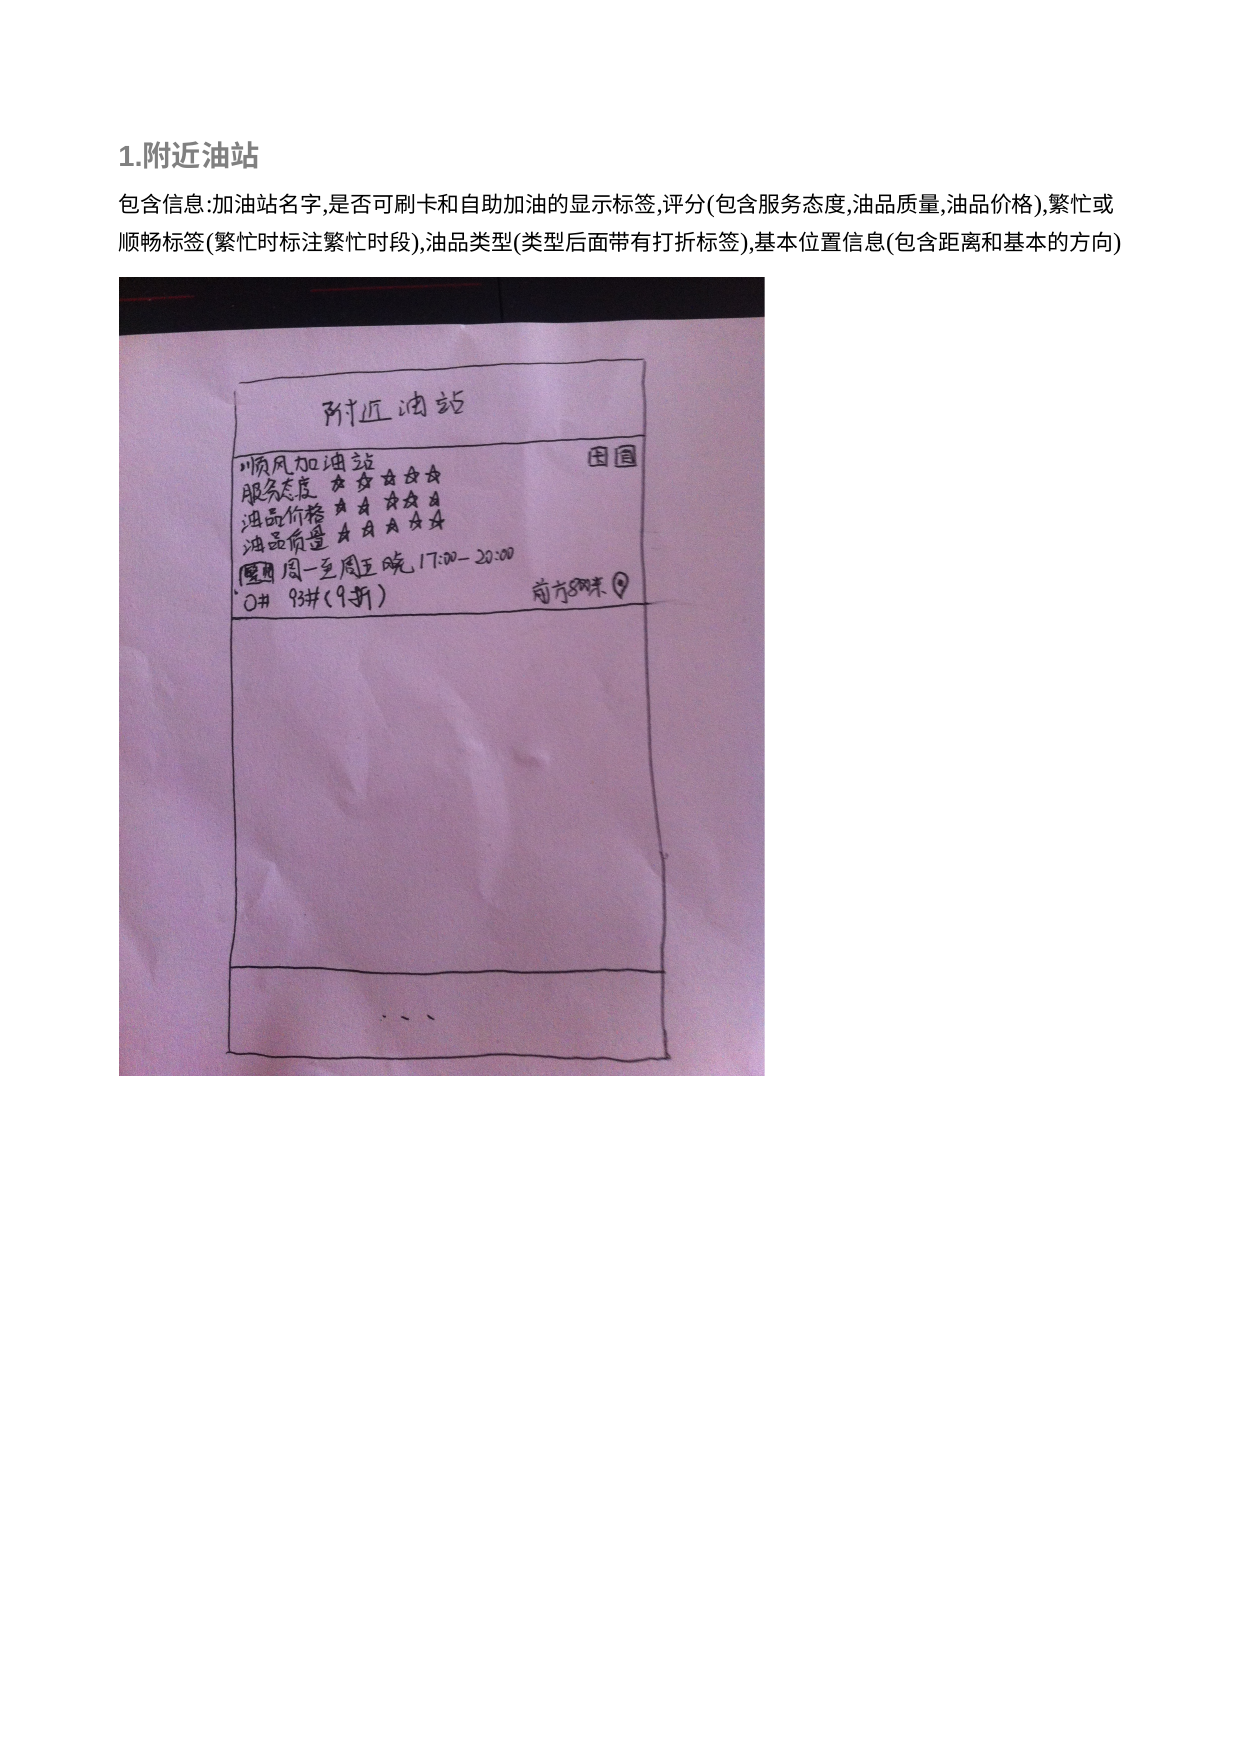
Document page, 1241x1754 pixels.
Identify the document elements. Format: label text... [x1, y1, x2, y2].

picture [119, 277, 765, 1076]
text 包含信息:加油站名字,是否可刷卡和自助加油的显示标签,评分(包含服务态度,油品质量,油品价格),繁忙或顺畅标签(繁忙时标注繁忙时段),油品类型(类型后面带有打折标签),基本位置信息(包含距离和基本的方向) [118, 187, 1122, 257]
subtitle 1.附近油站 [118, 133, 1122, 175]
